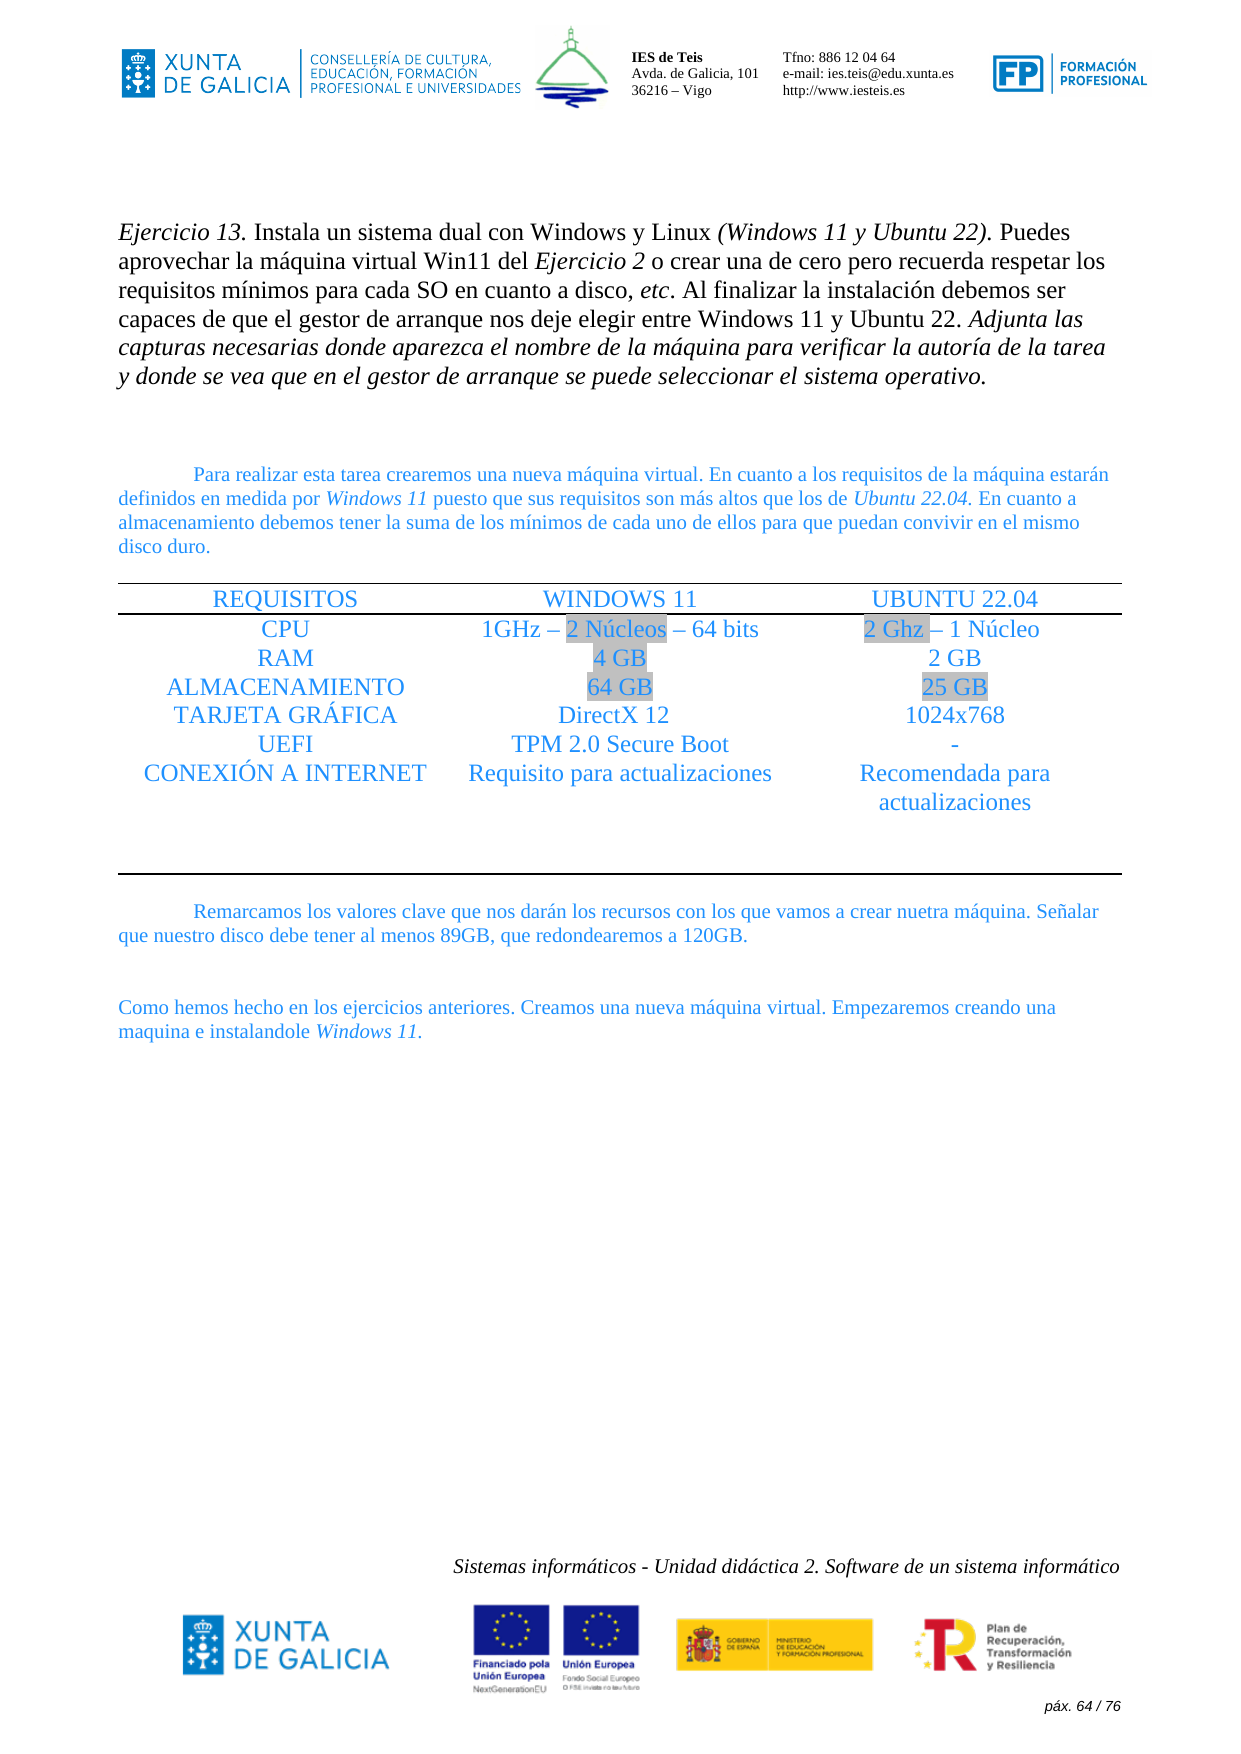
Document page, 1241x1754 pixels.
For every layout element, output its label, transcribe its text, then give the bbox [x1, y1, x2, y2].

picture [121, 49, 521, 98]
table_cell 25 GB [788, 672, 1122, 701]
picture [989, 50, 1153, 97]
table_cell [453, 844, 787, 873]
table_cell 4 GB [453, 643, 787, 672]
text Ejercicio 13. Instala un sistema dual con Windows y Linux (Windows 11 y Ubuntu 22). Puedes aprovechar la máquina virtual Win11 del Ejercicio 2 o crear una de cero pero recuerda respetar los requisitos mínimos para cada SO en cuanto a disco, etc. Al finalizar la instalación debemos ser capaces de que el gestor de arranque nos deje elegir entre Windows 11 y Ubuntu 22. Adjunta las capturas necesarias donde aparezca el nombre de la máquina para verificar la autoría de la tarea y donde se vea que en el gestor de arranque se puede seleccionar el sistema operativo. [118, 217, 1122, 390]
table_cell 1GHz – 2 Núcleos – 64 bits [453, 615, 787, 643]
table_cell TARJETA GRÁFICA [118, 701, 453, 729]
table_cell RAM [118, 643, 453, 672]
picture [534, 25, 611, 110]
table_cell Recomendada para actualizaciones [788, 758, 1122, 816]
table_header UBUNTU 22.04 [788, 584, 1122, 613]
table_cell CONEXIÓN A INTERNET [118, 758, 453, 816]
table_cell [118, 844, 453, 873]
table_cell Requisito para actualizaciones [453, 758, 787, 816]
table_cell ALMACENAMIENTO [118, 672, 453, 701]
table_cell 2 GB [788, 643, 1122, 672]
picture [182, 1593, 1085, 1700]
table_cell 2 Ghz – 1 Núcleo [788, 615, 1122, 643]
text Como hemos hecho en los ejercicios anteriores. Creamos una nueva máquina virtual. Empezaremos creando una maquina e instalandole Windows 11. [118, 995, 1122, 1043]
table_cell DirectX 12 [453, 701, 787, 729]
text Remarcamos los valores clave que nos darán los recursos con los que vamos a crear nuetra máquina. Señalar que nuestro disco debe tener al menos 89GB, que redondearemos a 120GB. [118, 899, 1122, 947]
table_cell [118, 816, 453, 844]
table_header REQUISITOS [118, 584, 453, 613]
table_cell 64 GB [453, 672, 787, 701]
table_cell 1024x768 [788, 701, 1122, 729]
text Para realizar esta tarea crearemos una nueva máquina virtual. En cuanto a los requisitos de la máquina estarán definidos en medida por Windows 11 puesto que sus requisitos son más altos que los de Ubuntu 22.04. En cuanto a almacenamiento debemos tener la suma de los mínimos de cada uno de ellos para que puedan convivir en el mismo disco duro. [118, 462, 1122, 558]
table_cell TPM 2.0 Secure Boot [453, 729, 787, 758]
table_cell - [788, 729, 1122, 758]
table_cell [788, 844, 1122, 873]
table_header WINDOWS 11 [453, 584, 787, 613]
table_cell UEFI [118, 729, 453, 758]
table_cell [788, 816, 1122, 844]
table_cell CPU [118, 615, 453, 643]
table_cell [453, 816, 787, 844]
